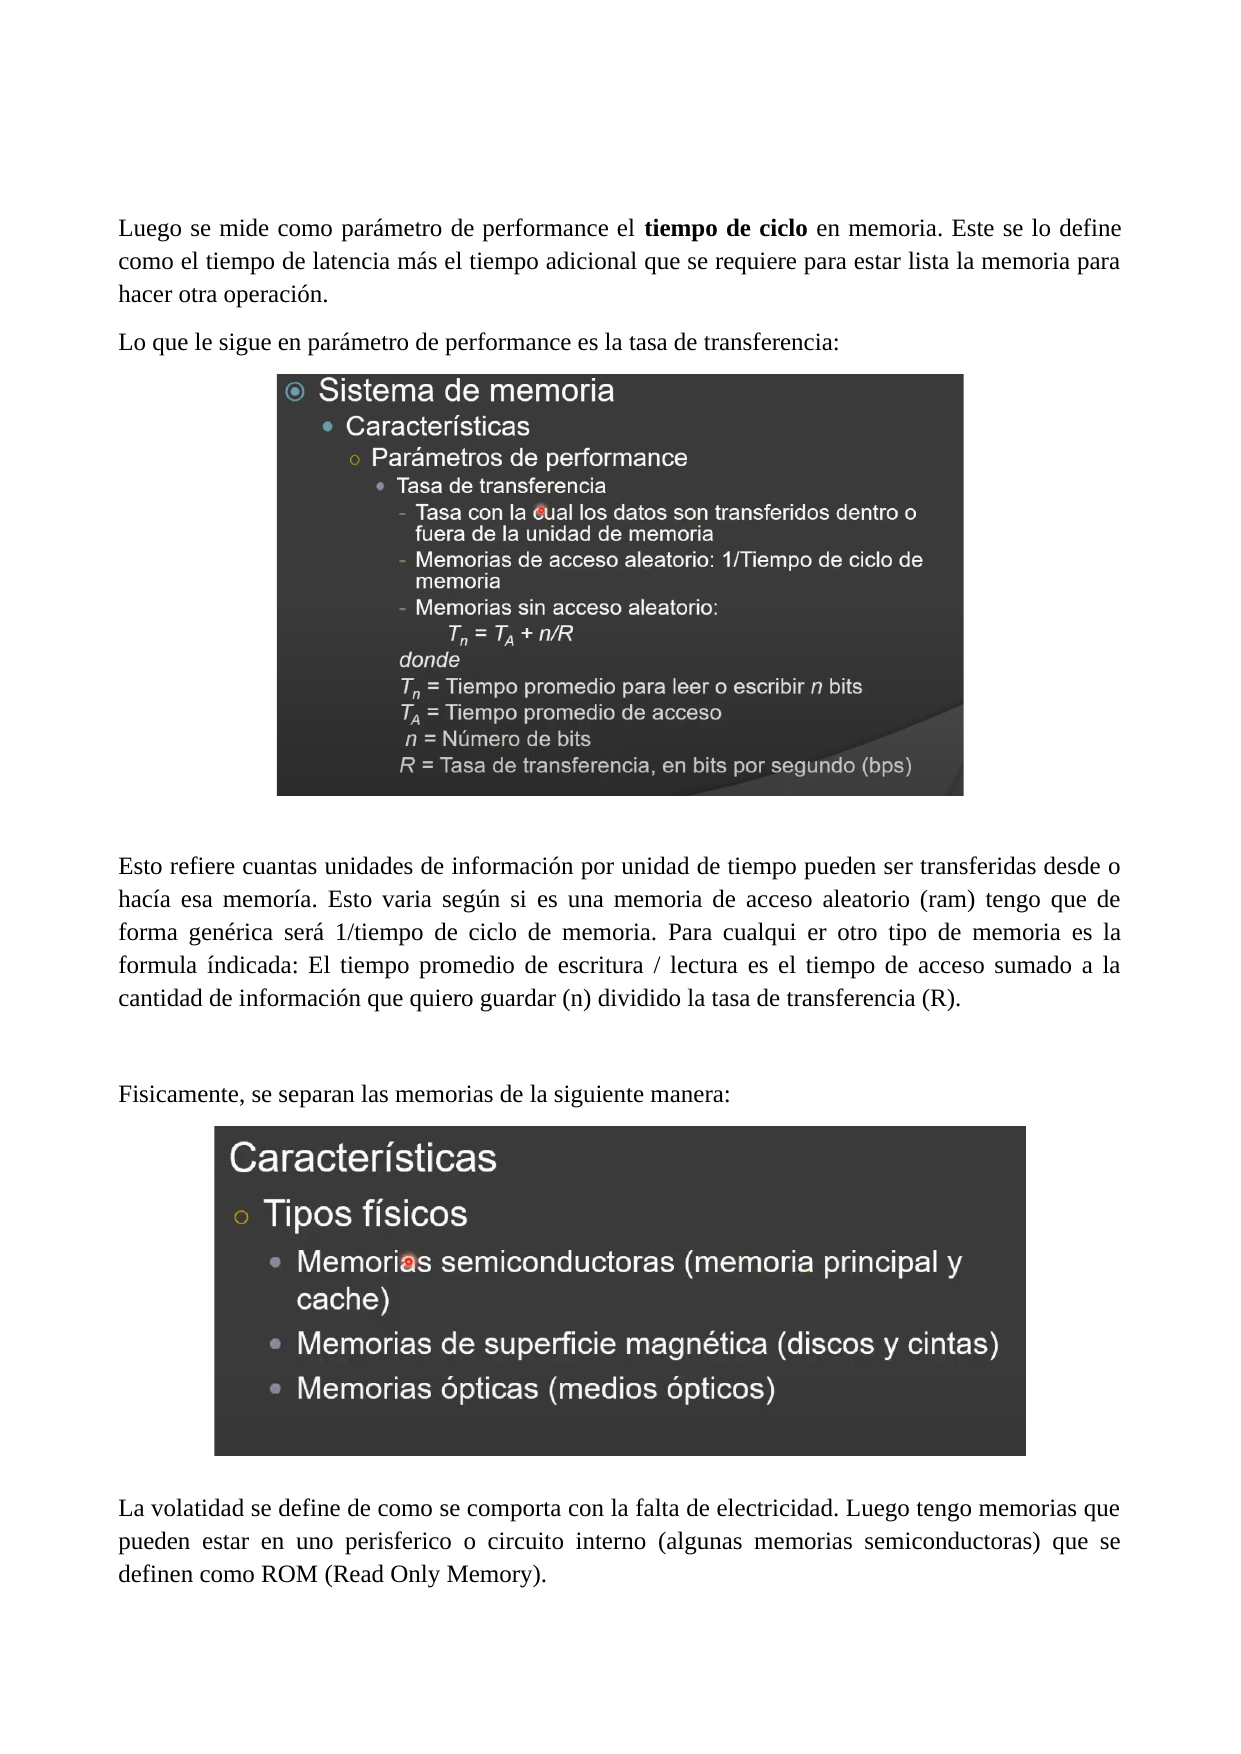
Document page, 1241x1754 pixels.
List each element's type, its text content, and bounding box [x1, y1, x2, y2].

text Fisicamente, se separan las memorias de la siguiente manera: [118, 1079, 1122, 1107]
text Luego se mide como parámetro de performance el tiempo de ciclo en memoria. Este se lo define como el tiempo de latencia más el tiempo adicional que se requiere para estar lista la memoria para hacer otra operación. [118, 213, 1122, 308]
text Esto refiere cuantas unidades de información por unidad de tiempo pueden ser transferidas desde o hacía esa memoría. Esto varia según si es una memoria de acceso aleatorio (ram) tengo que de forma genérica será 1/tiempo de ciclo de memoria. Para cualqui er otro tipo de memoria es la formula índicada: El tiempo promedio de escritura / lectura es el tiempo de acceso sumado a la cantidad de información que quiero guardar (n) dividido la tasa de transferencia (R). [118, 422, 1122, 1012]
picture [276, 374, 964, 796]
text La volatidad se define de como se comporta con la falta de electricidad. Luego tengo memorias que pueden estar en uno perisferico o circuito interno (algunas memorias semiconductoras) que se definen como ROM (Read Only Memory). [118, 1126, 1122, 1587]
picture [214, 1126, 1026, 1456]
text Lo que le sigue en parámetro de performance es la tasa de transferencia: [118, 327, 1122, 356]
